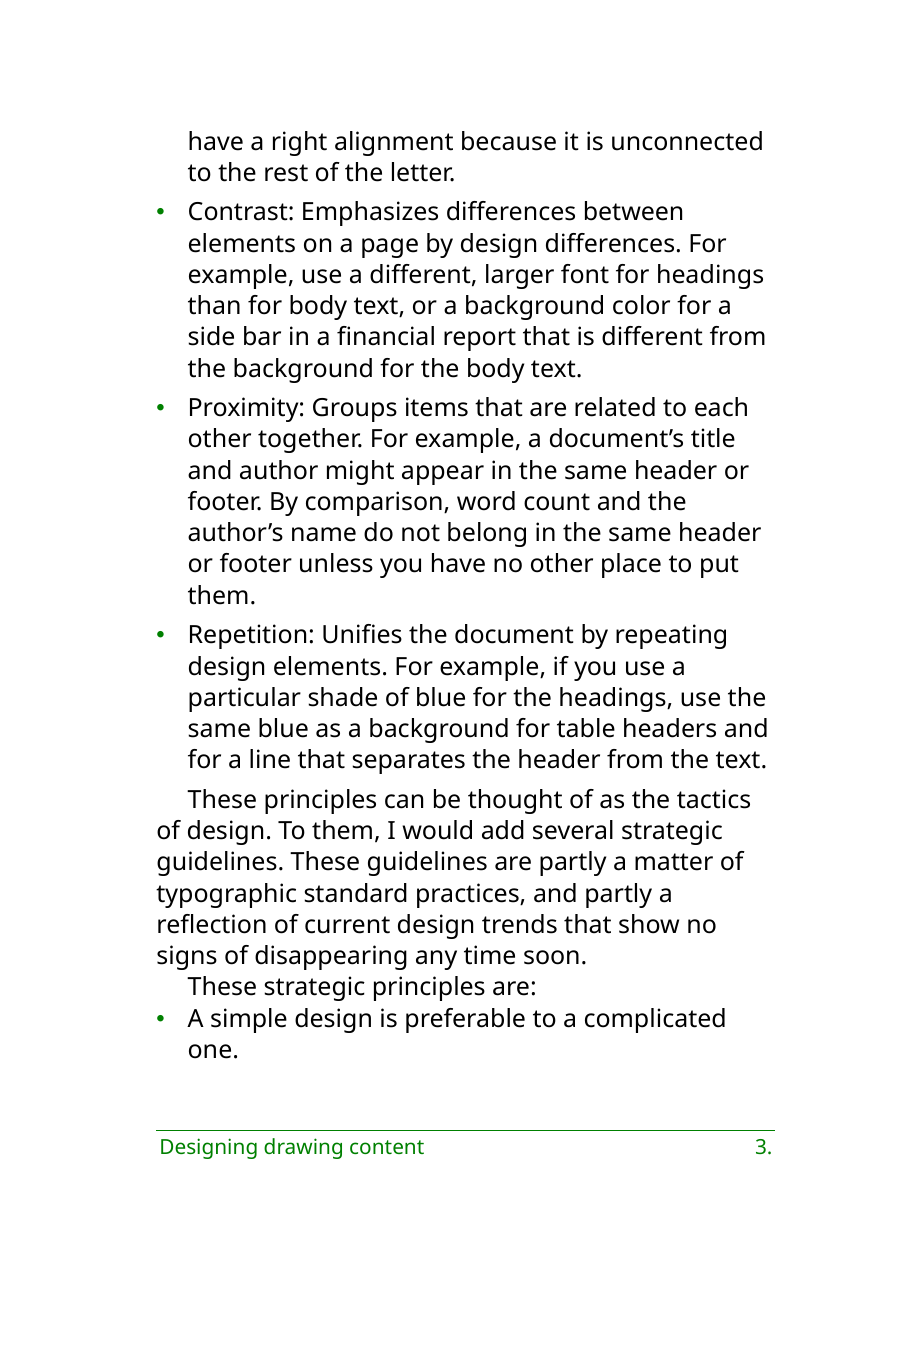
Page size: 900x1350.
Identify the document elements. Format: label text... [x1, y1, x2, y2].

text These strategic principles are: [156, 971, 775, 1002]
list have a right alignment because it is unconnected to the rest of the letter. [156, 125, 775, 187]
list Proximity: Groups items that are related to each other together. For example, a document’s title and author might appear in the same header or footer. By comparison, word count and the author’s name do not belong in the same header or footer unless you have no other place to put them. [156, 392, 775, 610]
list Repetition: Unifies the document by repeating design elements. For example, if you use a particular shade of blue for the headings, use the same blue as a background for table headers and for a line that separates the header from the text. [156, 619, 775, 775]
list A simple design is preferable to a complicated one. [156, 1002, 775, 1064]
list Contrast: Emphasizes differences between elements on a page by design differences. For example, use a different, larger font for headings than for body text, or a background color for a side bar in a financial report that is different from the background for the body text. [156, 196, 775, 383]
text These principles can be thought of as the tactics of design. To them, I would add several strategic guidelines. These guidelines are partly a matter of typographic standard practices, and partly a reflection of current design trends that show no signs of disappearing any time soon. [156, 783, 775, 971]
